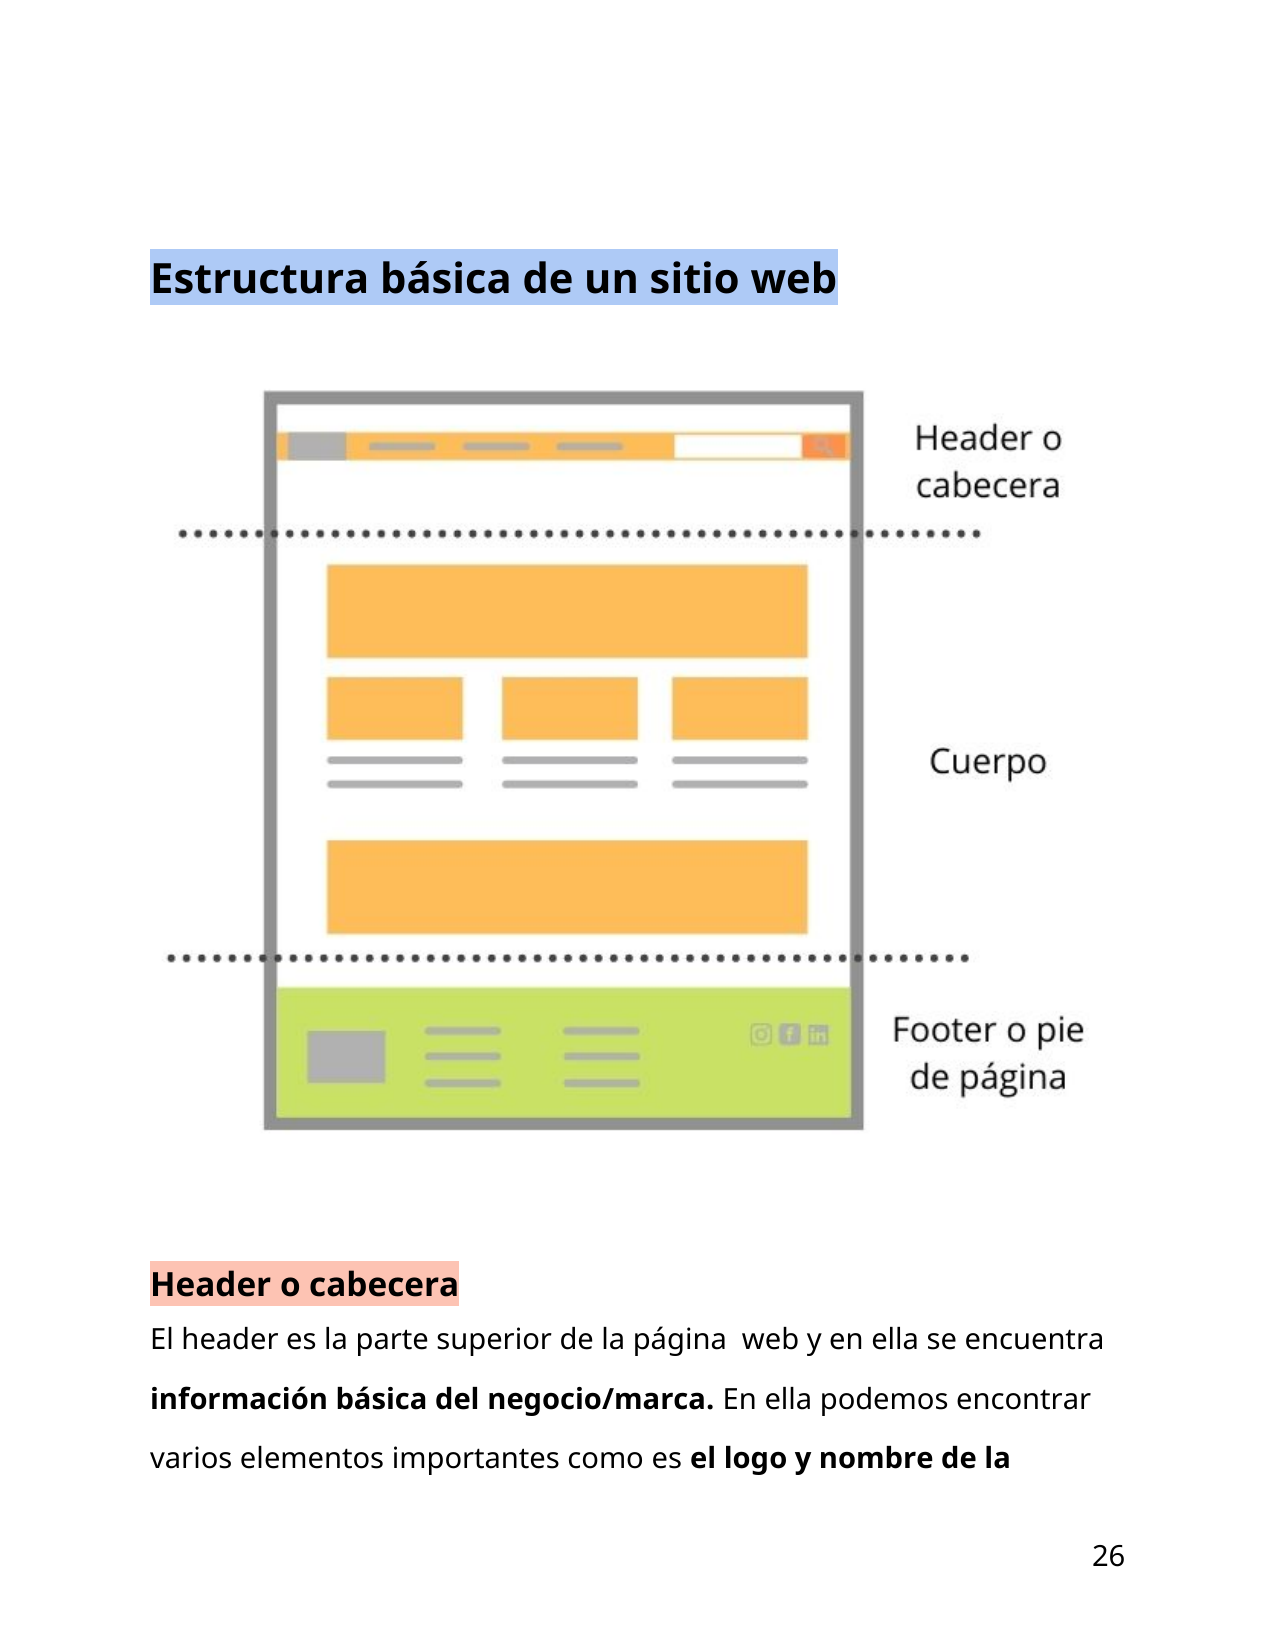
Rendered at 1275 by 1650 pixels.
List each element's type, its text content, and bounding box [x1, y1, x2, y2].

picture [150, 377, 1125, 1144]
text El header es la parte superior de la página web y en ella se encuentra información básica del negocio/marca. En ella podemos encontrar varios elementos importantes como es el logo y nombre de la [150, 1318, 1125, 1477]
subtitle Header o cabecera [459, 1261, 1125, 1306]
subtitle Estructura básica de un sitio web [150, 248, 1125, 305]
